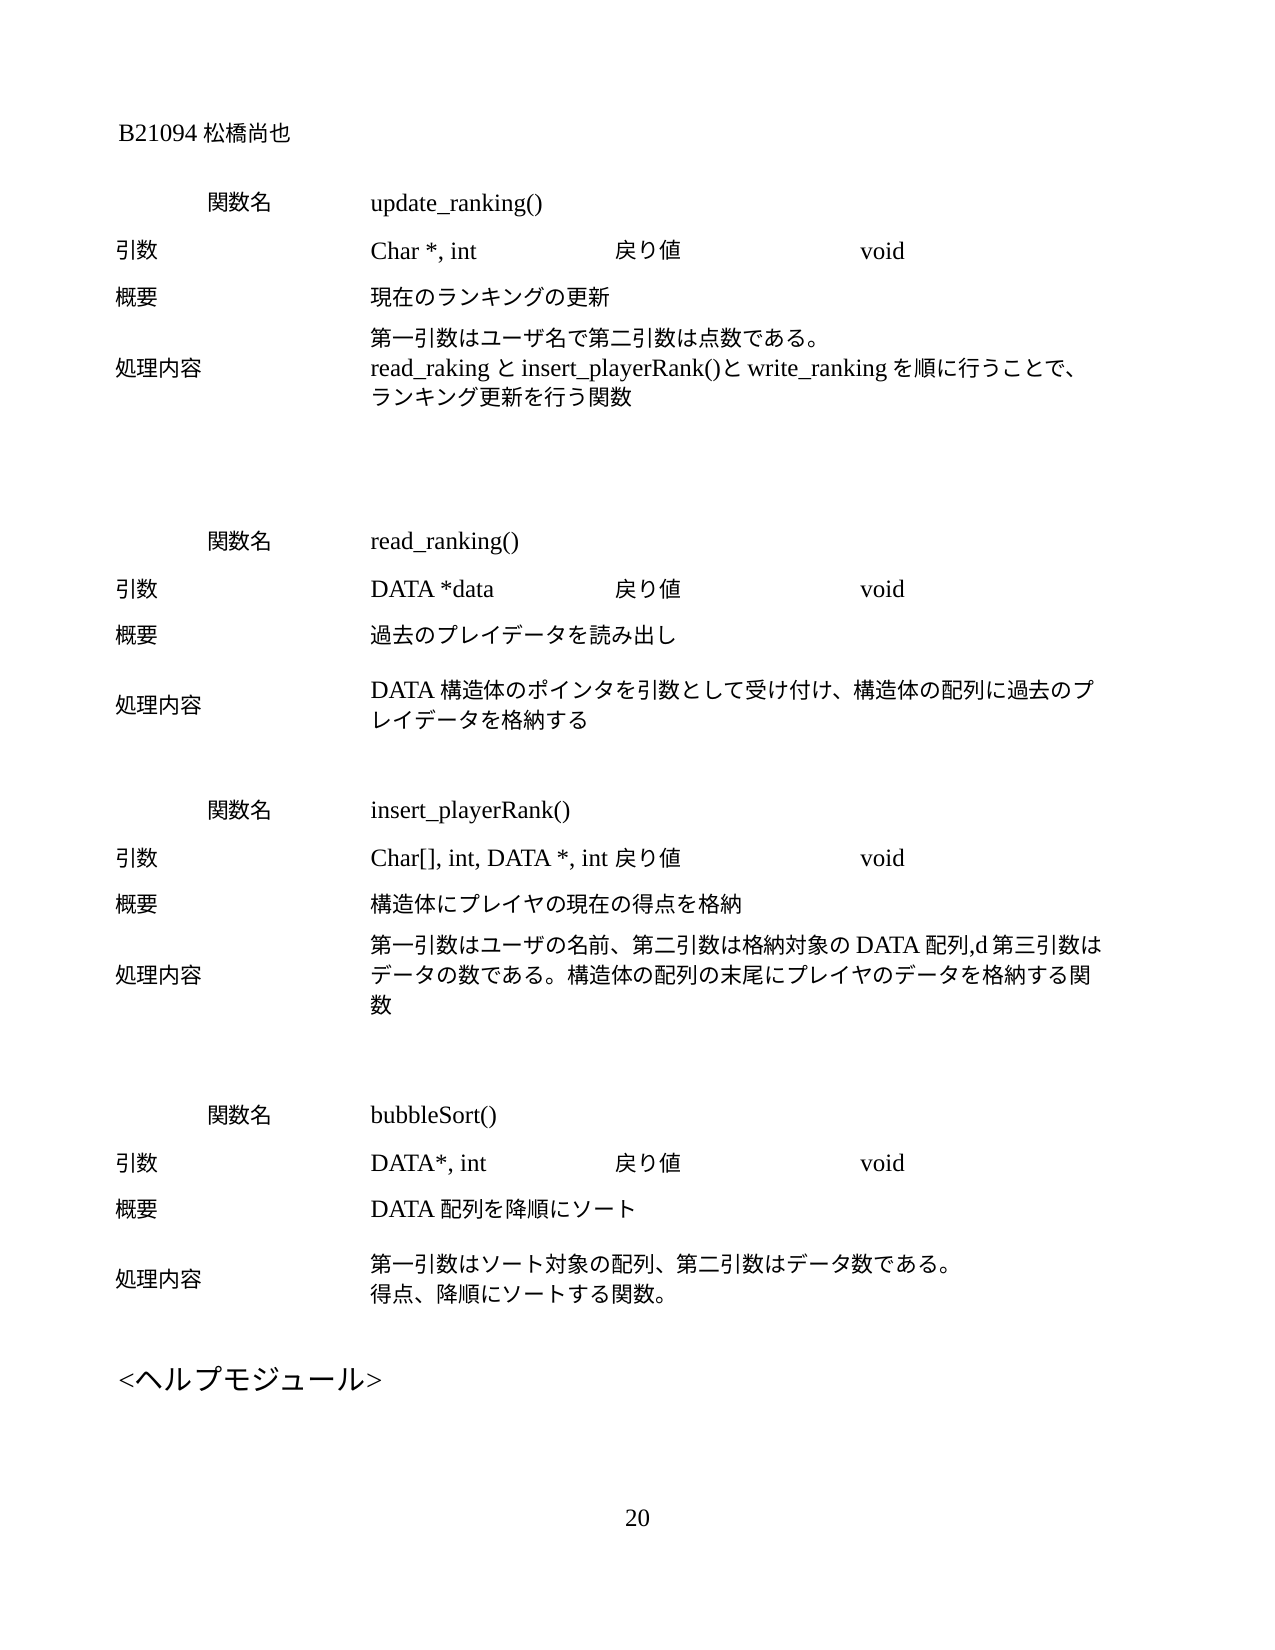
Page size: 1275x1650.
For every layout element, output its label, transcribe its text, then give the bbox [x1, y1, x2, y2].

table_cell 第一引数はユーザの名前、第二引数は格納対象のDATA配列,d第三引数はデータの数である。構造体の配列の末尾にプレイヤのデータを格納する関数 [368, 928, 1106, 1023]
table_cell 処理内容 [112, 658, 367, 752]
table_header insert_playerRank() [368, 785, 1106, 835]
table_cell 戻り値 [612, 227, 857, 273]
table_cell 第一引数はユーザ名で第二引数は点数である。 read_rakingとinsert_playerRank()とwrite_rankingを順に行うことで、ランキング更新を行う関数 [368, 320, 1106, 415]
table_cell 概要 [112, 881, 367, 928]
table_cell void [857, 835, 1106, 881]
table_cell 第一引数はソート対象の配列、第二引数はデータ数である。 得点、降順にソートする関数。 [368, 1233, 1106, 1326]
table_header update_ranking() [368, 178, 1106, 227]
table_header 関数名 [112, 516, 367, 565]
table_cell void [857, 227, 1106, 273]
table_cell DATA*, int [368, 1140, 612, 1186]
table_cell DATA構造体のポインタを引数として受け付け、構造体の配列に過去のプレイデータを格納する [368, 658, 1106, 752]
table_cell void [857, 565, 1106, 612]
table_cell 処理内容 [112, 320, 367, 415]
text <ヘルプモジュール> [118, 1359, 1157, 1399]
table_cell 戻り値 [612, 835, 857, 881]
table_cell 引数 [112, 565, 367, 612]
table_cell 概要 [112, 274, 367, 320]
table_cell 現在のランキングの更新 [368, 274, 1106, 320]
table_header read_ranking() [368, 516, 1106, 565]
table_cell 概要 [112, 1186, 367, 1232]
table_header 関数名 [112, 1090, 367, 1139]
table_header 関数名 [112, 785, 367, 835]
table_cell 引数 [112, 835, 367, 881]
table_cell DATA *data [368, 565, 612, 612]
table_header 関数名 [112, 178, 367, 227]
table_cell void [857, 1140, 1106, 1186]
table_cell 構造体にプレイヤの現在の得点を格納 [368, 881, 1106, 928]
table_cell 過去のプレイデータを読み出し [368, 612, 1106, 658]
table_cell Char[], int, DATA *, int [368, 835, 612, 881]
table_cell DATA配列を降順にソート [368, 1186, 1106, 1232]
table_cell 引数 [112, 227, 367, 273]
table_cell 引数 [112, 1140, 367, 1186]
table_cell 概要 [112, 612, 367, 658]
table_cell 戻り値 [612, 1140, 857, 1186]
table_header bubbleSort() [368, 1090, 1106, 1139]
table_cell 戻り値 [612, 565, 857, 612]
table_cell 処理内容 [112, 928, 367, 1023]
table_cell Char *, int [368, 227, 612, 273]
table_cell 処理内容 [112, 1233, 367, 1326]
